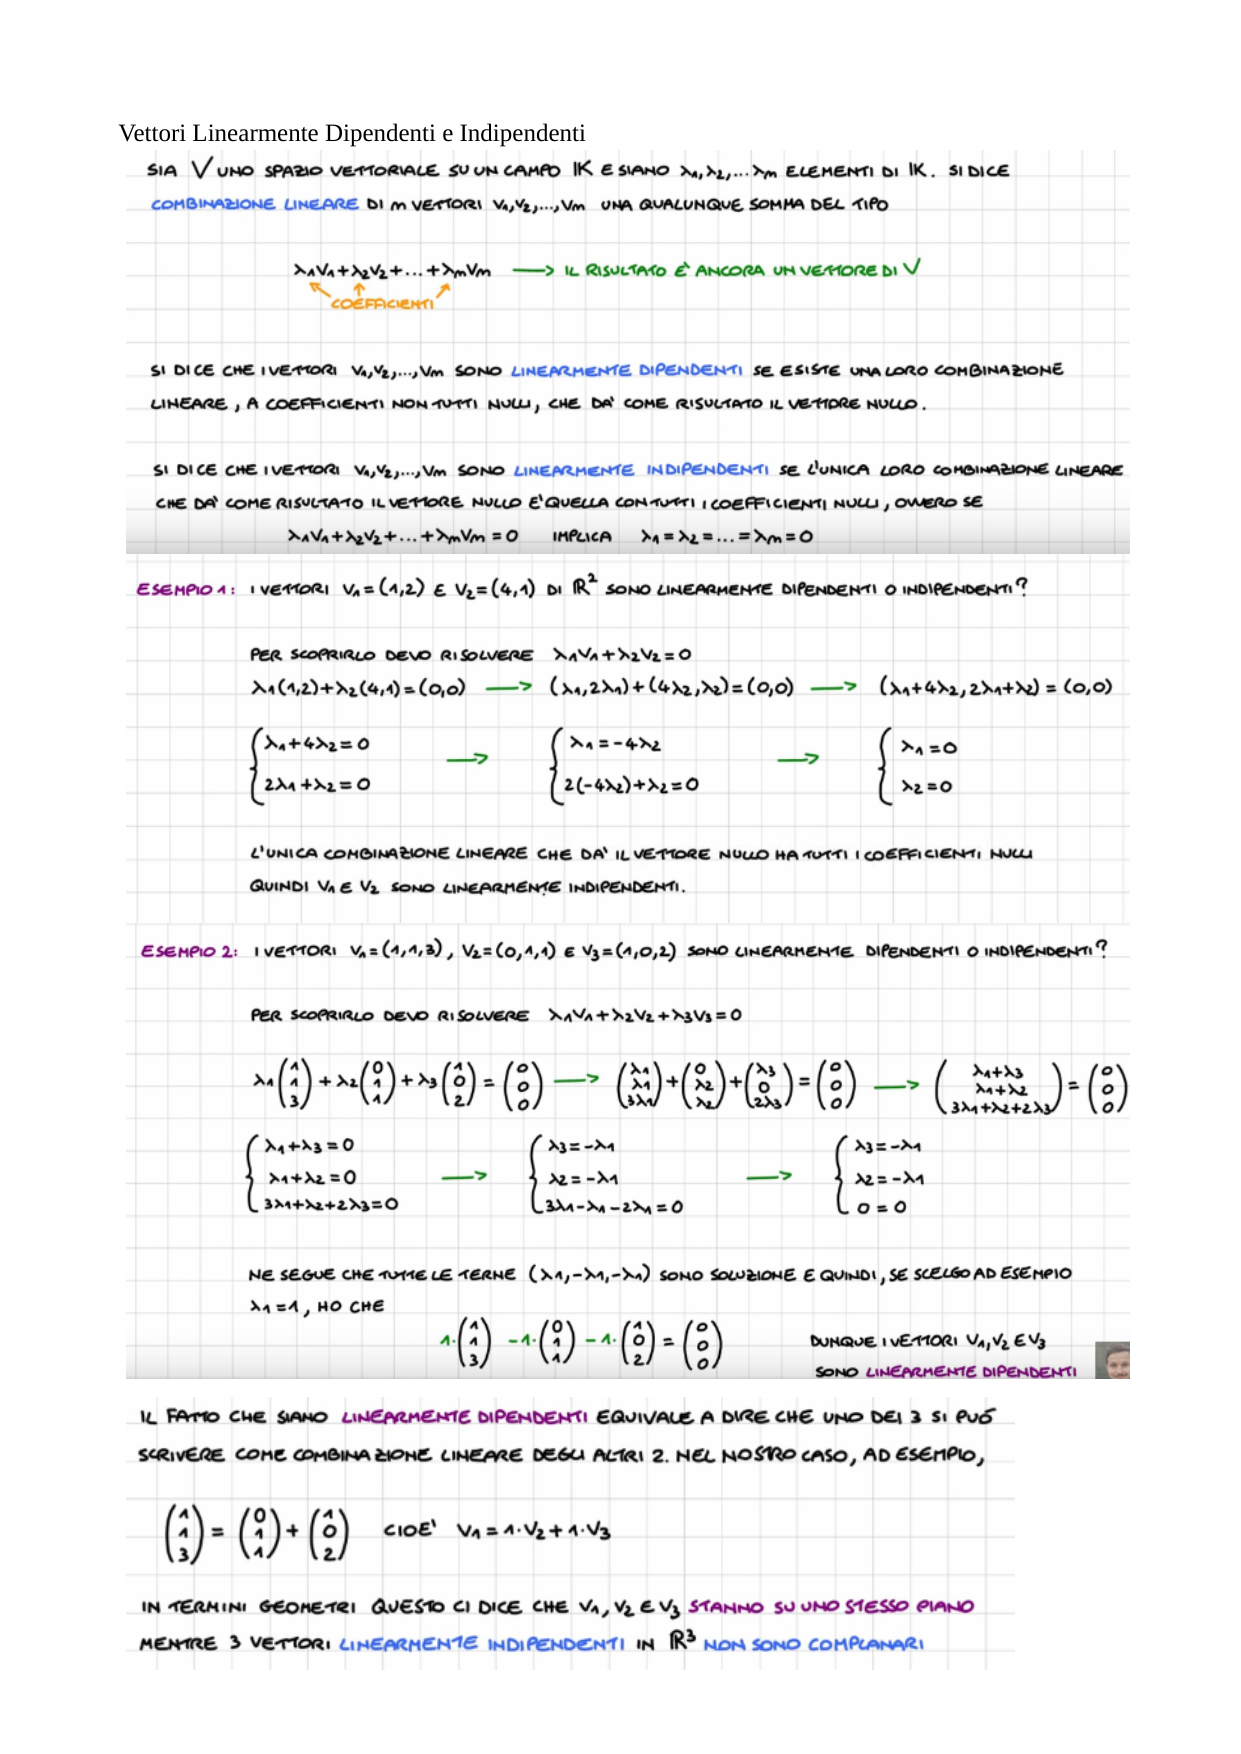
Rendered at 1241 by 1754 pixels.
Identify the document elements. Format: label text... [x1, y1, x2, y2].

picture [126, 150, 1130, 1379]
subtitle Vettori Linearmente Dipendenti e Indipendenti [118, 118, 1122, 147]
picture [126, 1397, 1015, 1670]
